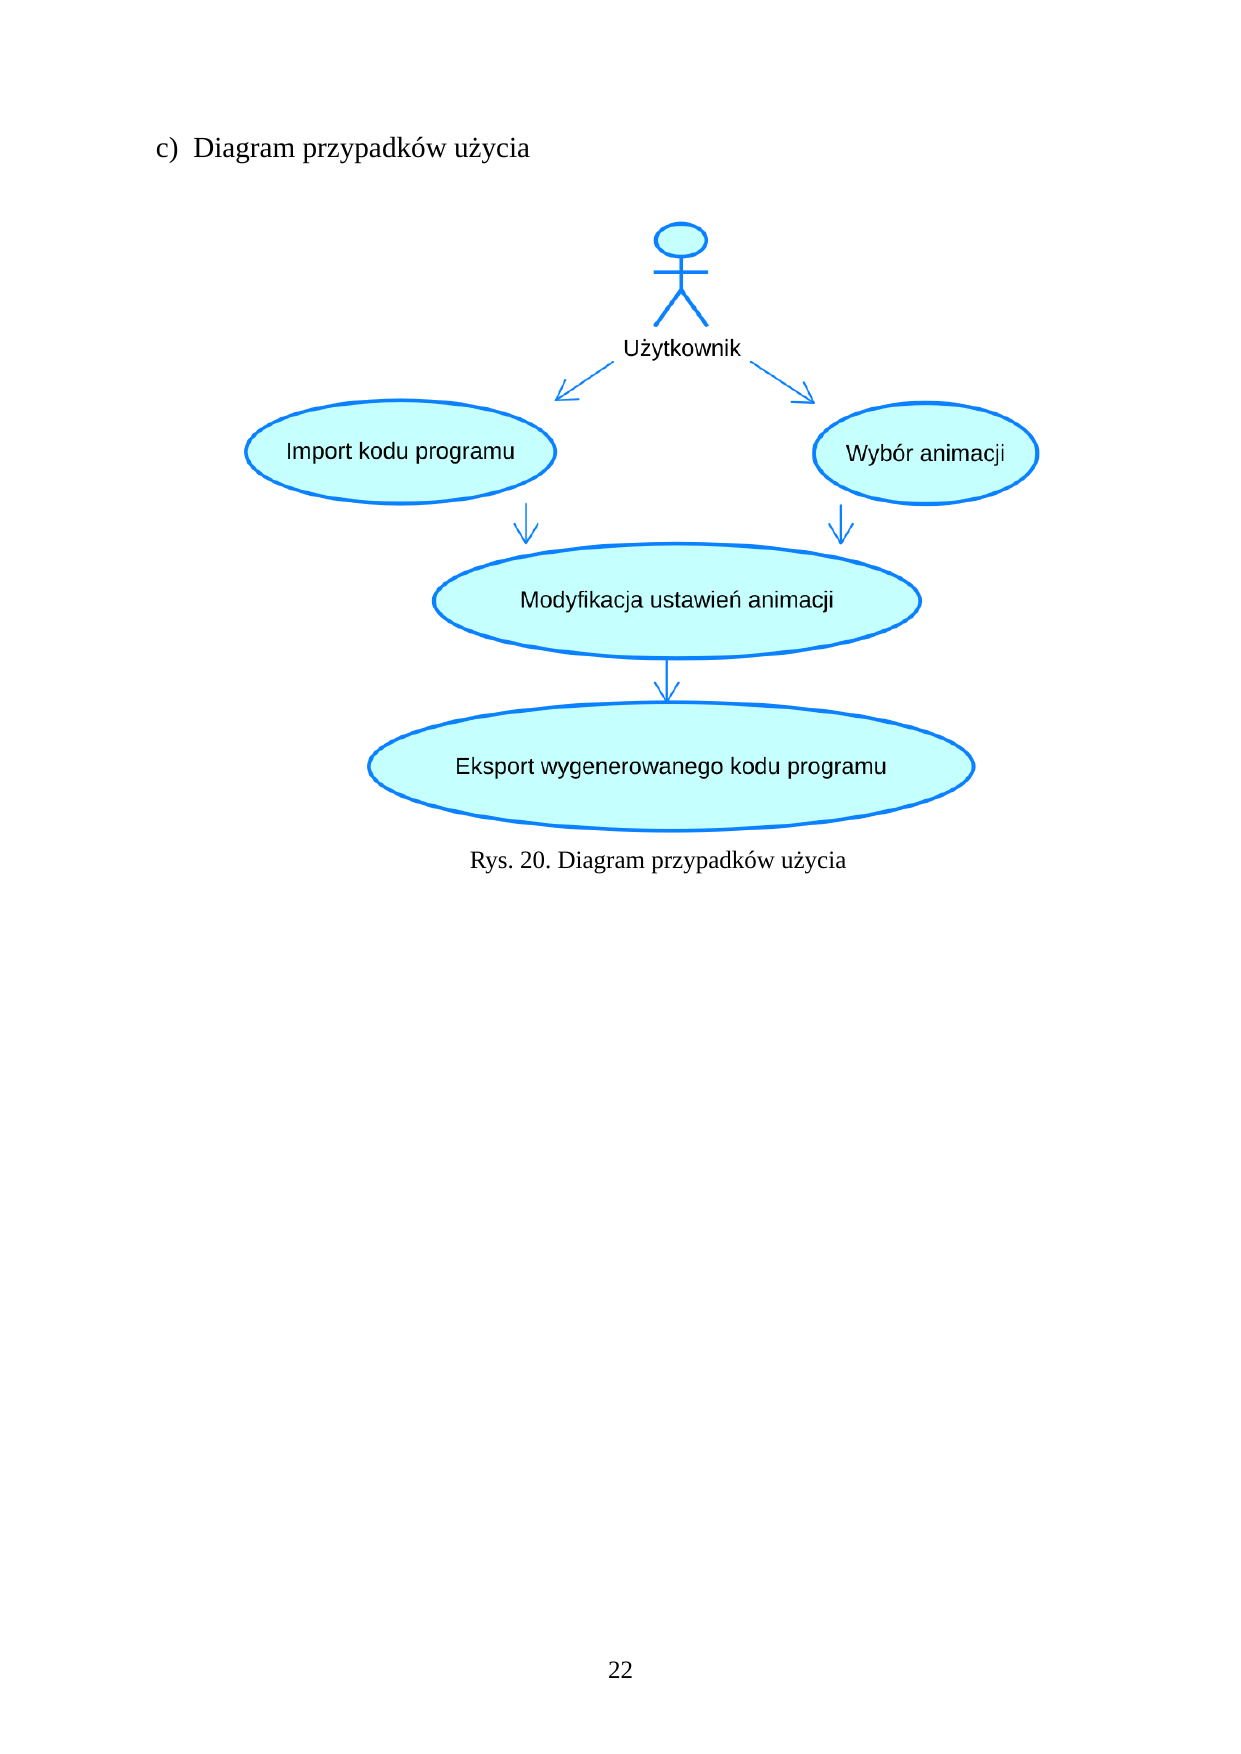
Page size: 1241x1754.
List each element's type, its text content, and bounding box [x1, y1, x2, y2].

list Diagram przypadków użycia [156, 130, 1122, 163]
list Rys. 20. Diagram przypadków użycia [277, 846, 1038, 874]
picture [238, 205, 1053, 846]
